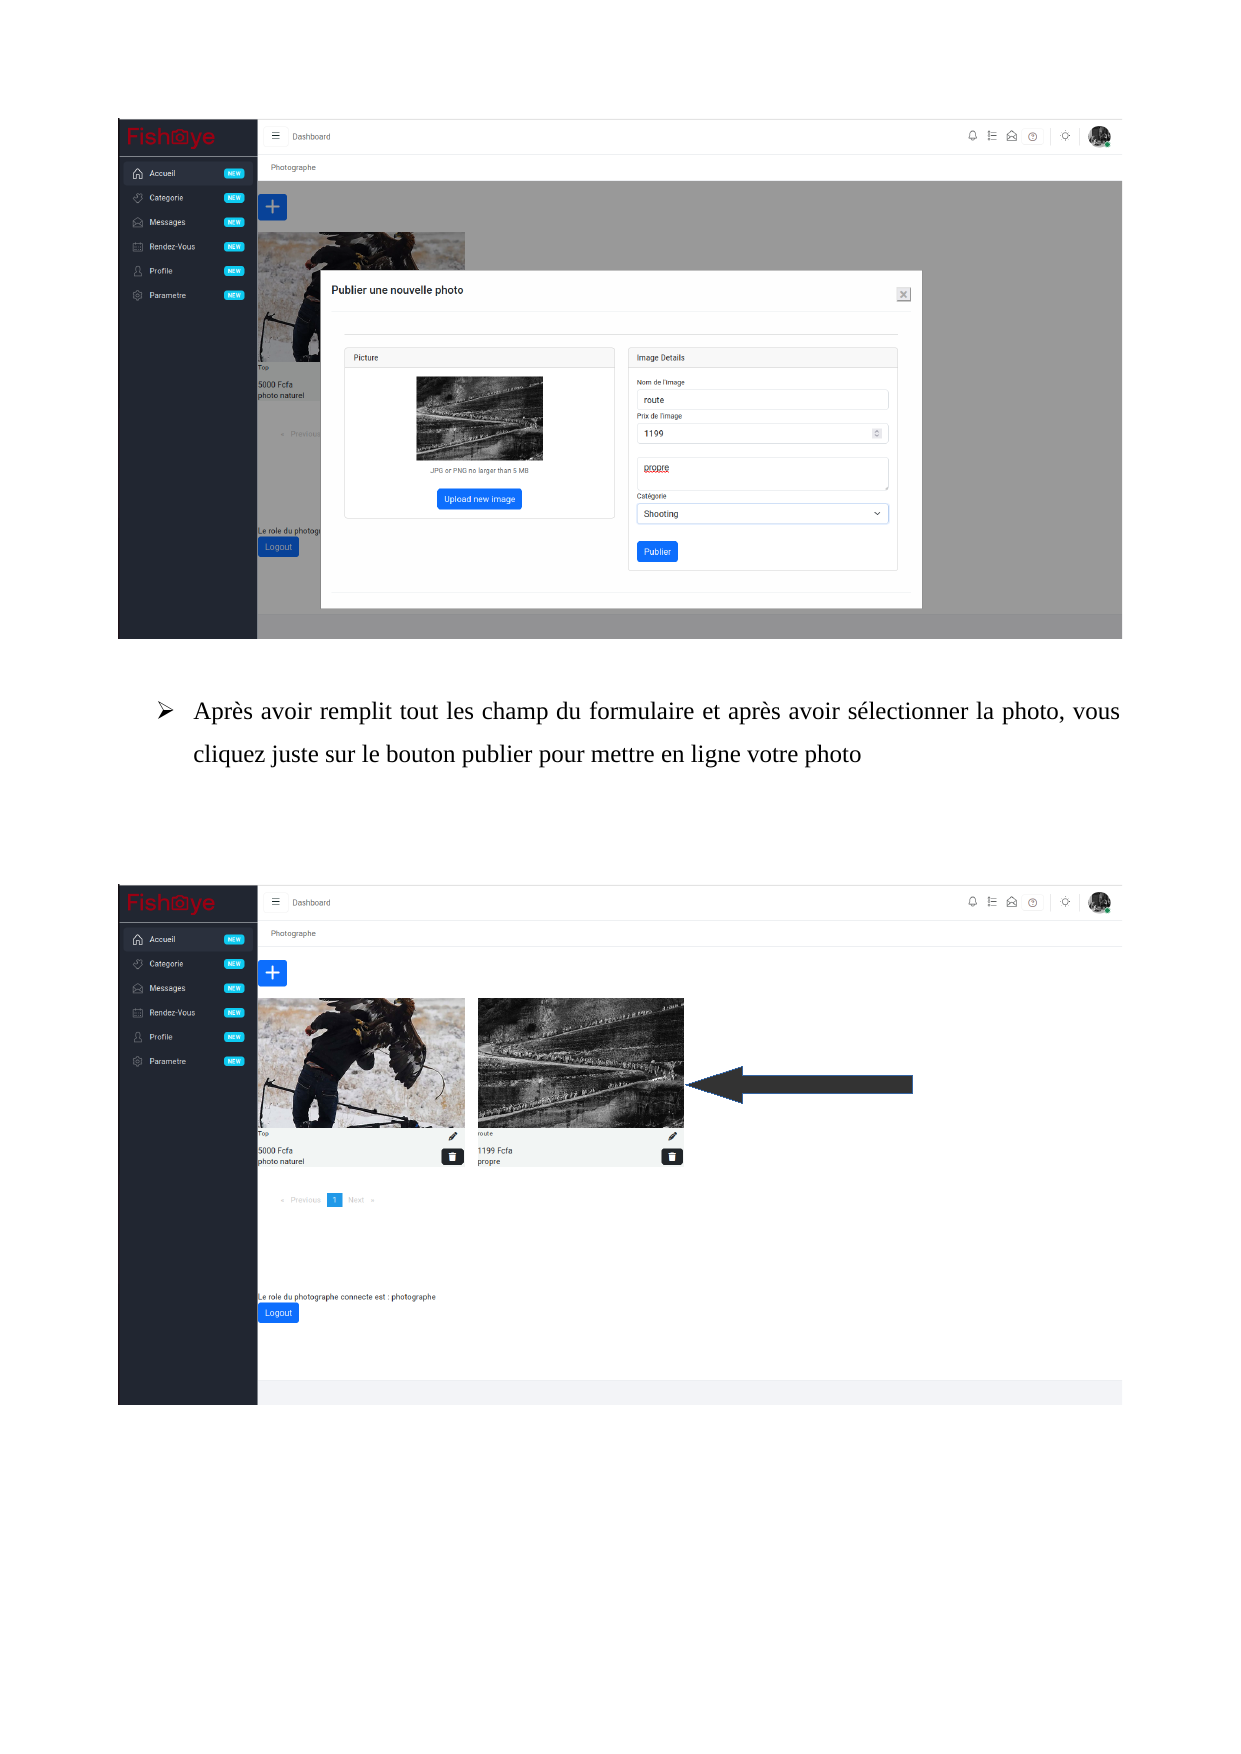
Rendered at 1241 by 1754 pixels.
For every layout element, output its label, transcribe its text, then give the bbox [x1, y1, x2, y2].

picture [118, 118, 1123, 639]
list Après avoir remplit tout les champ du formulaire et après avoir sélectionner la photo, vous cliquez juste sur le bouton publier pour mettre en ligne votre photo [156, 696, 1122, 768]
picture [118, 884, 1123, 1405]
